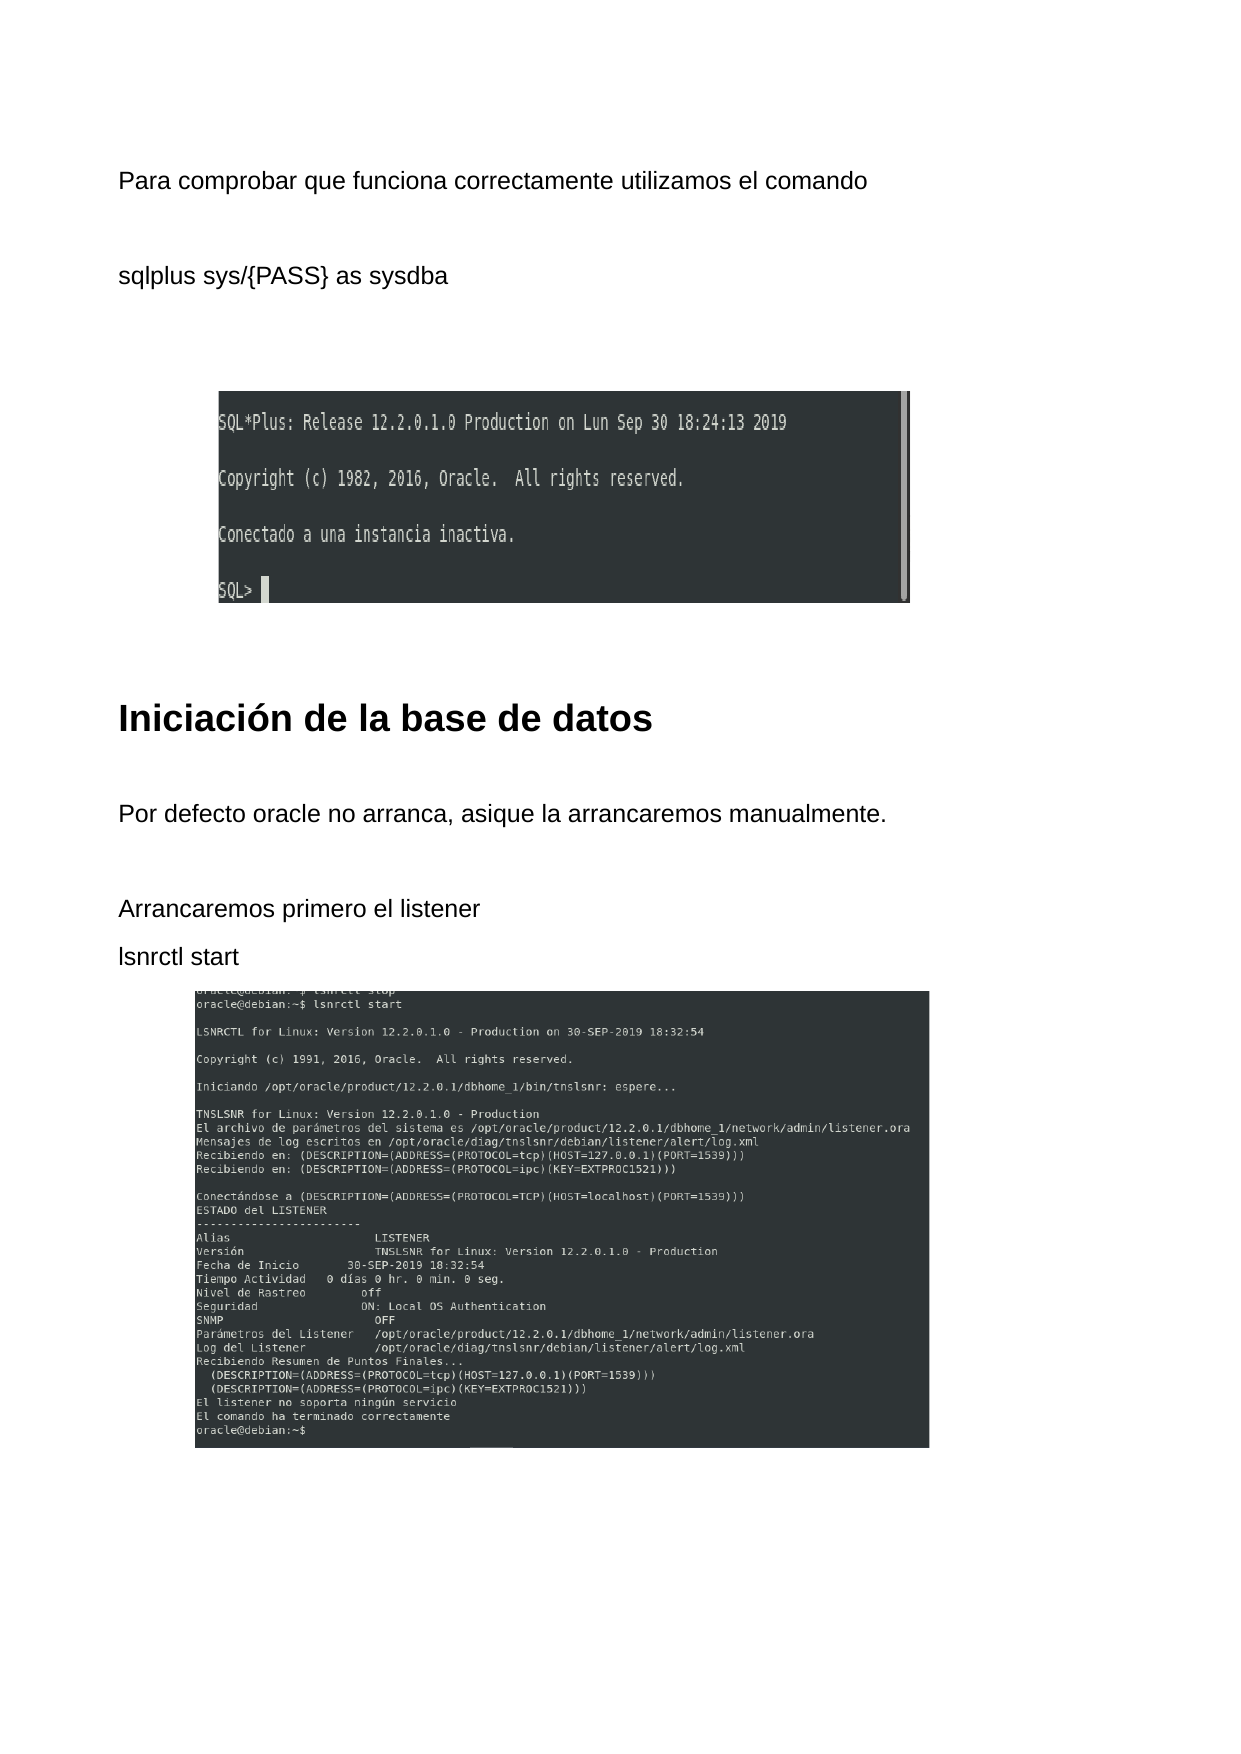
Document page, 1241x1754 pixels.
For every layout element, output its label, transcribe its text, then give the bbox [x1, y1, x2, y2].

picture [218, 391, 451, 573]
subtitle Iniciación de la base de datos [118, 696, 1122, 739]
text sqlplus sys/{PASS} as sysdba [118, 261, 1122, 290]
text Arrancaremos primero el listener [118, 894, 1122, 923]
text Por defecto oracle no arranca, asique la arrancaremos manualmente. [118, 799, 1122, 828]
text Para comprobar que funciona correctamente utilizamos el comando [118, 166, 1122, 194]
text lsnrctl start [118, 942, 1122, 971]
